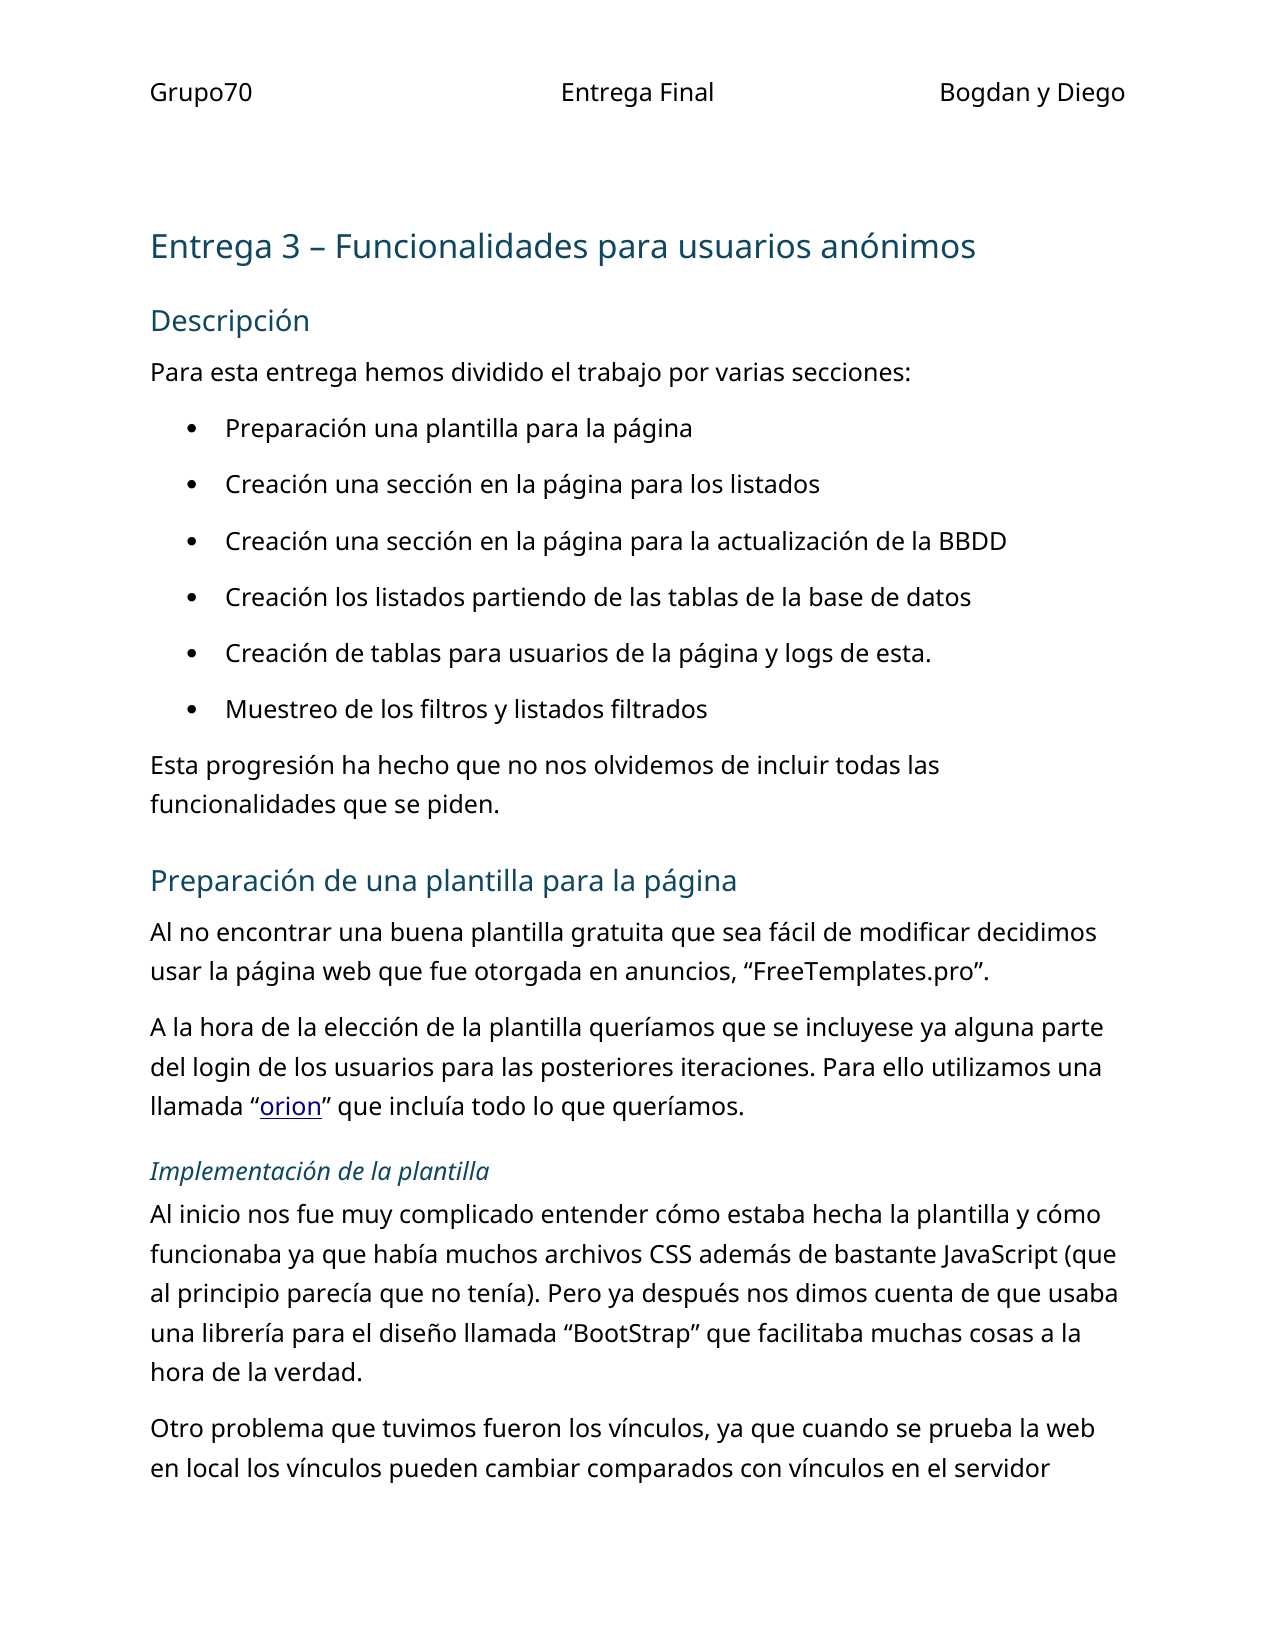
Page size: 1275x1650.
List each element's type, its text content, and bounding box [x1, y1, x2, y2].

subtitle Entrega 3 – Funcionalidades para usuarios anónimos [150, 223, 1125, 268]
text Otro problema que tuvimos fueron los vínculos, ya que cuando se prueba la web en local los vínculos pueden cambiar comparados con vínculos en el servidor [150, 1411, 1125, 1484]
list Creación de tablas para usuarios de la página y logs de esta. [187, 635, 1125, 669]
text A la hora de la elección de la plantilla queríamos que se incluyese ya alguna parte del login de los usuarios para las posteriores iteraciones. Para ello utilizamos una llamada “orion” que incluía todo lo que queríamos. [150, 1010, 1125, 1123]
subtitle Implementación de la plantilla [150, 1153, 1125, 1187]
list Creación los listados partiendo de las tablas de la base de datos [187, 579, 1125, 613]
list Preparación una plantilla para la página [187, 411, 1125, 445]
text Al no encontrar una buena plantilla gratuita que sea fácil de modificar decidimos usar la página web que fue otorgada en anuncios, “FreeTemplates.pro”. [150, 914, 1125, 988]
list Creación una sección en la página para la actualización de la BBDD [187, 523, 1125, 557]
text Al inicio nos fue muy complicado entender cómo estaba hecha la plantilla y cómo funcionaba ya que había muchos archivos CSS además de bastante JavaScript (que al principio parecía que no tenía). Pero ya después nos dimos cuenta de que usaba una librería para el diseño llamada “BootStrap” que facilitaba muchas cosas a la hora de la verdad. [150, 1197, 1125, 1389]
text Esta progresión ha hecho que no nos olvidemos de incluir todas las funcionalidades que se piden. [150, 748, 1125, 821]
subtitle Descripción [150, 300, 1125, 340]
text Para esta entrega hemos dividido el trabajo por varias secciones: [150, 355, 1125, 389]
subtitle Preparación de una plantilla para la página [150, 860, 1125, 900]
list Creación una sección en la página para los listados [187, 467, 1125, 501]
list Muestreo de los filtros y listados filtrados [187, 692, 1125, 726]
